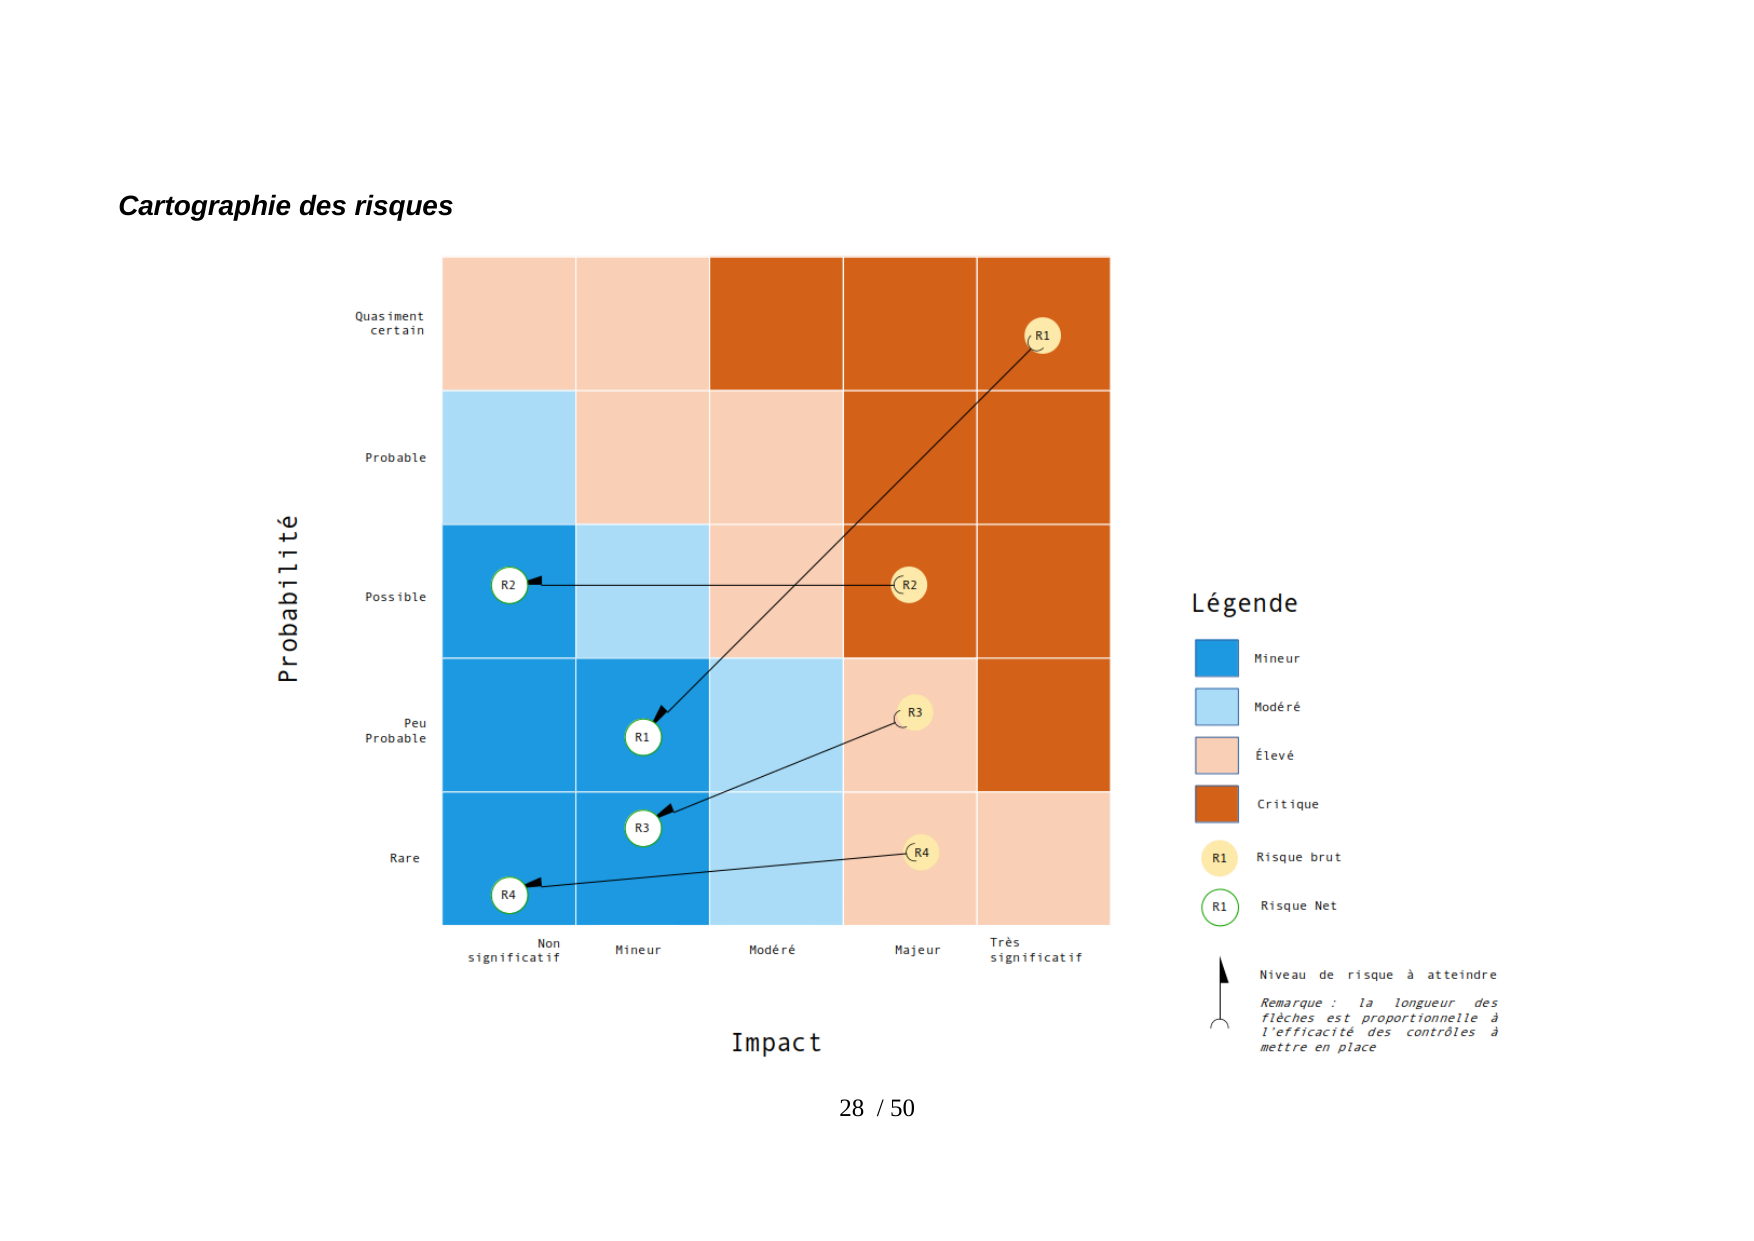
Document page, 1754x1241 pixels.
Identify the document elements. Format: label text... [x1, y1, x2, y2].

picture [244, 233, 1510, 1061]
subtitle Cartographie des risques [118, 189, 1636, 221]
